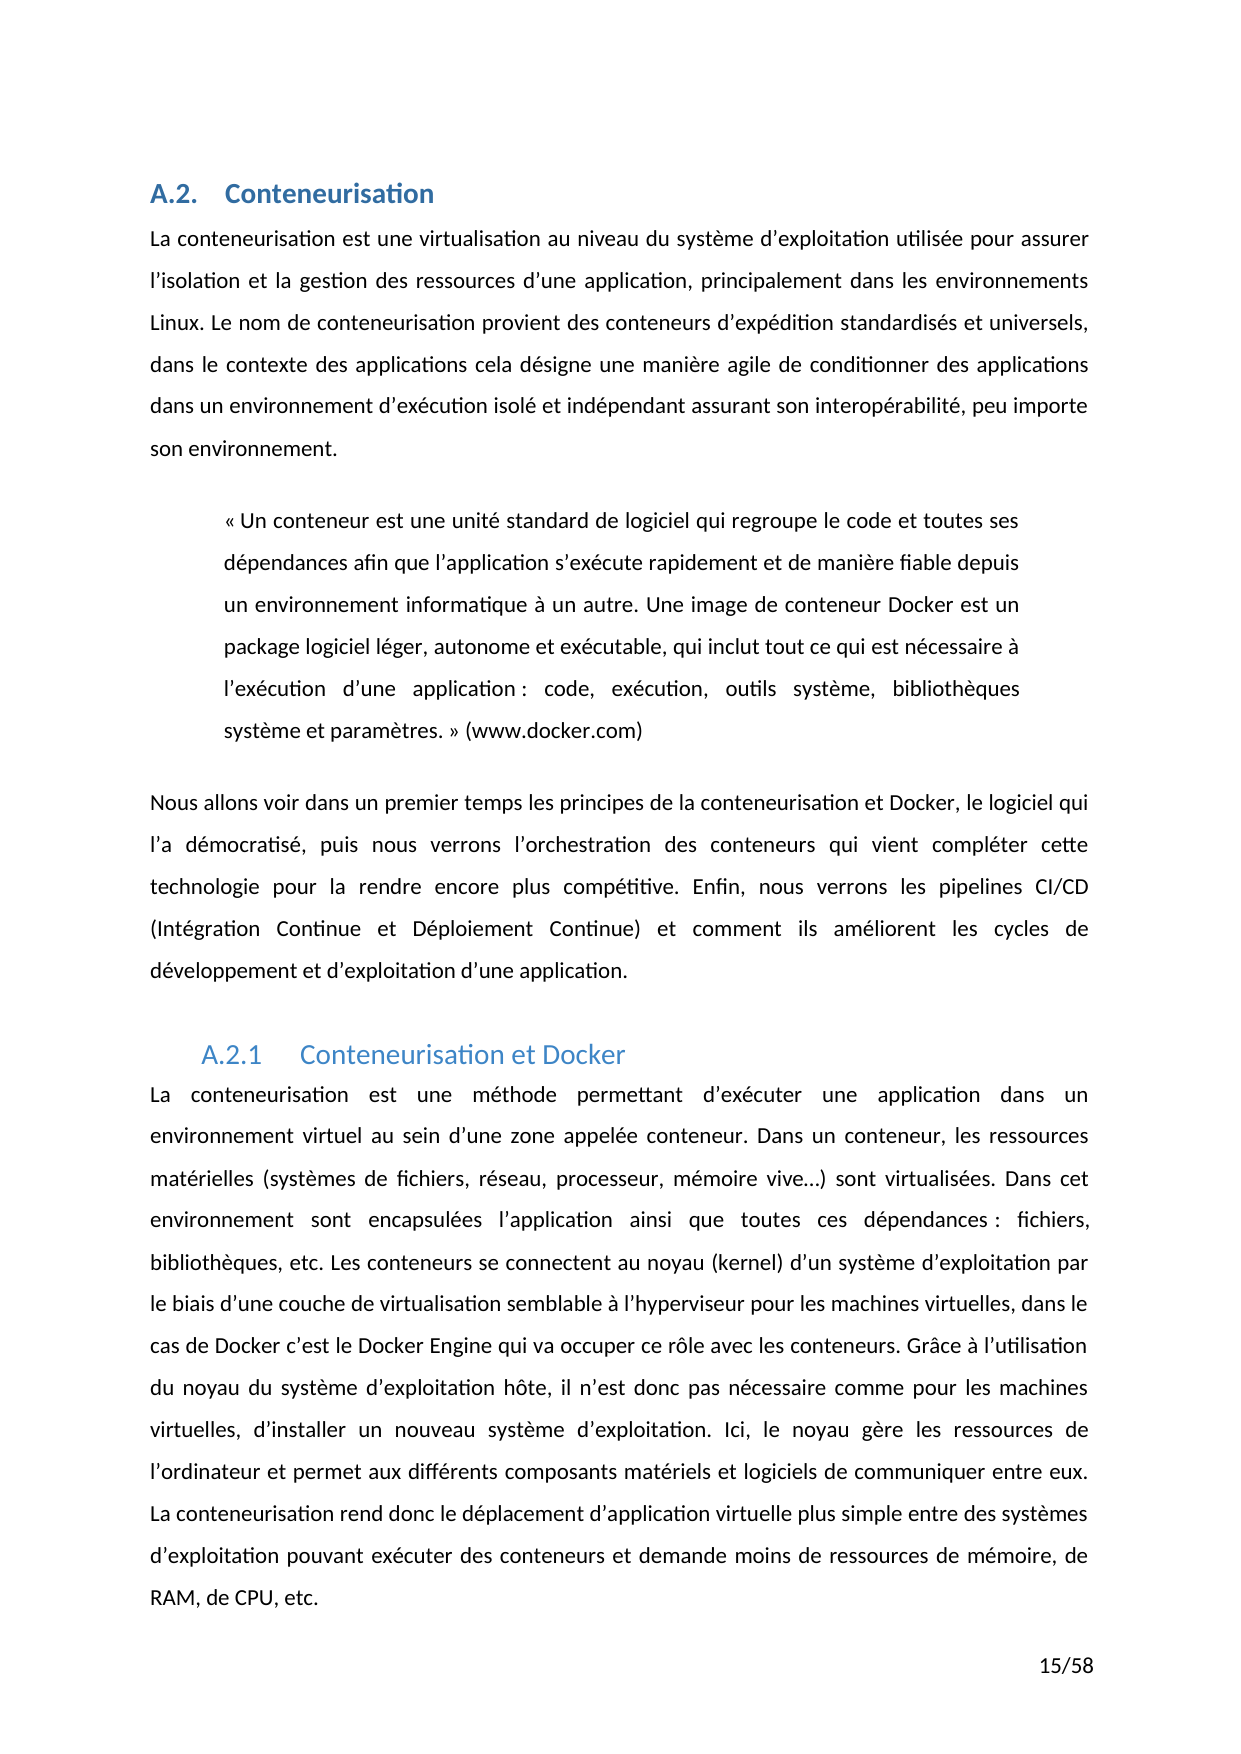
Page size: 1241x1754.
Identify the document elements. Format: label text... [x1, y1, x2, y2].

subtitle Conteneurisation [150, 176, 1090, 211]
text La conteneurisation est une méthode permettant d’exécuter une application dans un environnement virtuel au sein d’une zone appelée conteneur. Dans un conteneur, les ressources matérielles (systèmes de fichiers, réseau, processeur, mémoire vive…) sont virtualisées. Dans cet environnement sont encapsulées l’application ainsi que toutes ces dépendances : fichiers, bibliothèques, etc. Les conteneurs se connectent au noyau (kernel) d’un système d’exploitation par le biais d’une couche de virtualisation semblable à l’hyperviseur pour les machines virtuelles, dans le cas de Docker c’est le Docker Engine qui va occuper ce rôle avec les conteneurs. Grâce à l’utilisation du noyau du système d’exploitation hôte, il n’est donc pas nécessaire comme pour les machines virtuelles, d’installer un nouveau système d’exploitation. Ici, le noyau gère les ressources de l’ordinateur et permet aux différents composants matériels et logiciels de communiquer entre eux. La conteneurisation rend donc le déplacement d’application virtuelle plus simple entre des systèmes d’exploitation pouvant exécuter des conteneurs et demande moins de ressources de mémoire, de RAM, de CPU, etc. [150, 1080, 1090, 1611]
text « Un conteneur est une unité standard de logiciel qui regroupe le code et toutes ses dépendances afin que l’application s’exécute rapidement et de manière fiable depuis un environnement informatique à un autre. Une image de conteneur Docker est un package logiciel léger, autonome et exécutable, qui inclut tout ce qui est nécessaire à l’exécution d’une application : code, exécution, outils système, bibliothèques système et paramètres. » (www.docker.com) [224, 506, 1021, 744]
text Nous allons voir dans un premier temps les principes de la conteneurisation et Docker, le logiciel qui l’a démocratisé, puis nous verrons l’orchestration des conteneurs qui vient compléter cette technologie pour la rendre encore plus compétitive. Enfin, nous verrons les pipelines CI/CD (Intégration Continue et Déploiement Continue) et comment ils améliorent les cycles de développement et d’exploitation d’une application. [150, 788, 1090, 984]
subtitle Conteneurisation et Docker [201, 1036, 1090, 1071]
text La conteneurisation est une virtualisation au niveau du système d’exploitation utilisée pour assurer l’isolation et la gestion des ressources d’une application, principalement dans les environnements Linux. Le nom de conteneurisation provient des conteneurs d’expédition standardisés et universels, dans le contexte des applications cela désigne une manière agile de conditionner des applications dans un environnement d’exécution isolé et indépendant assurant son interopérabilité, peu importe son environnement. [150, 224, 1090, 462]
